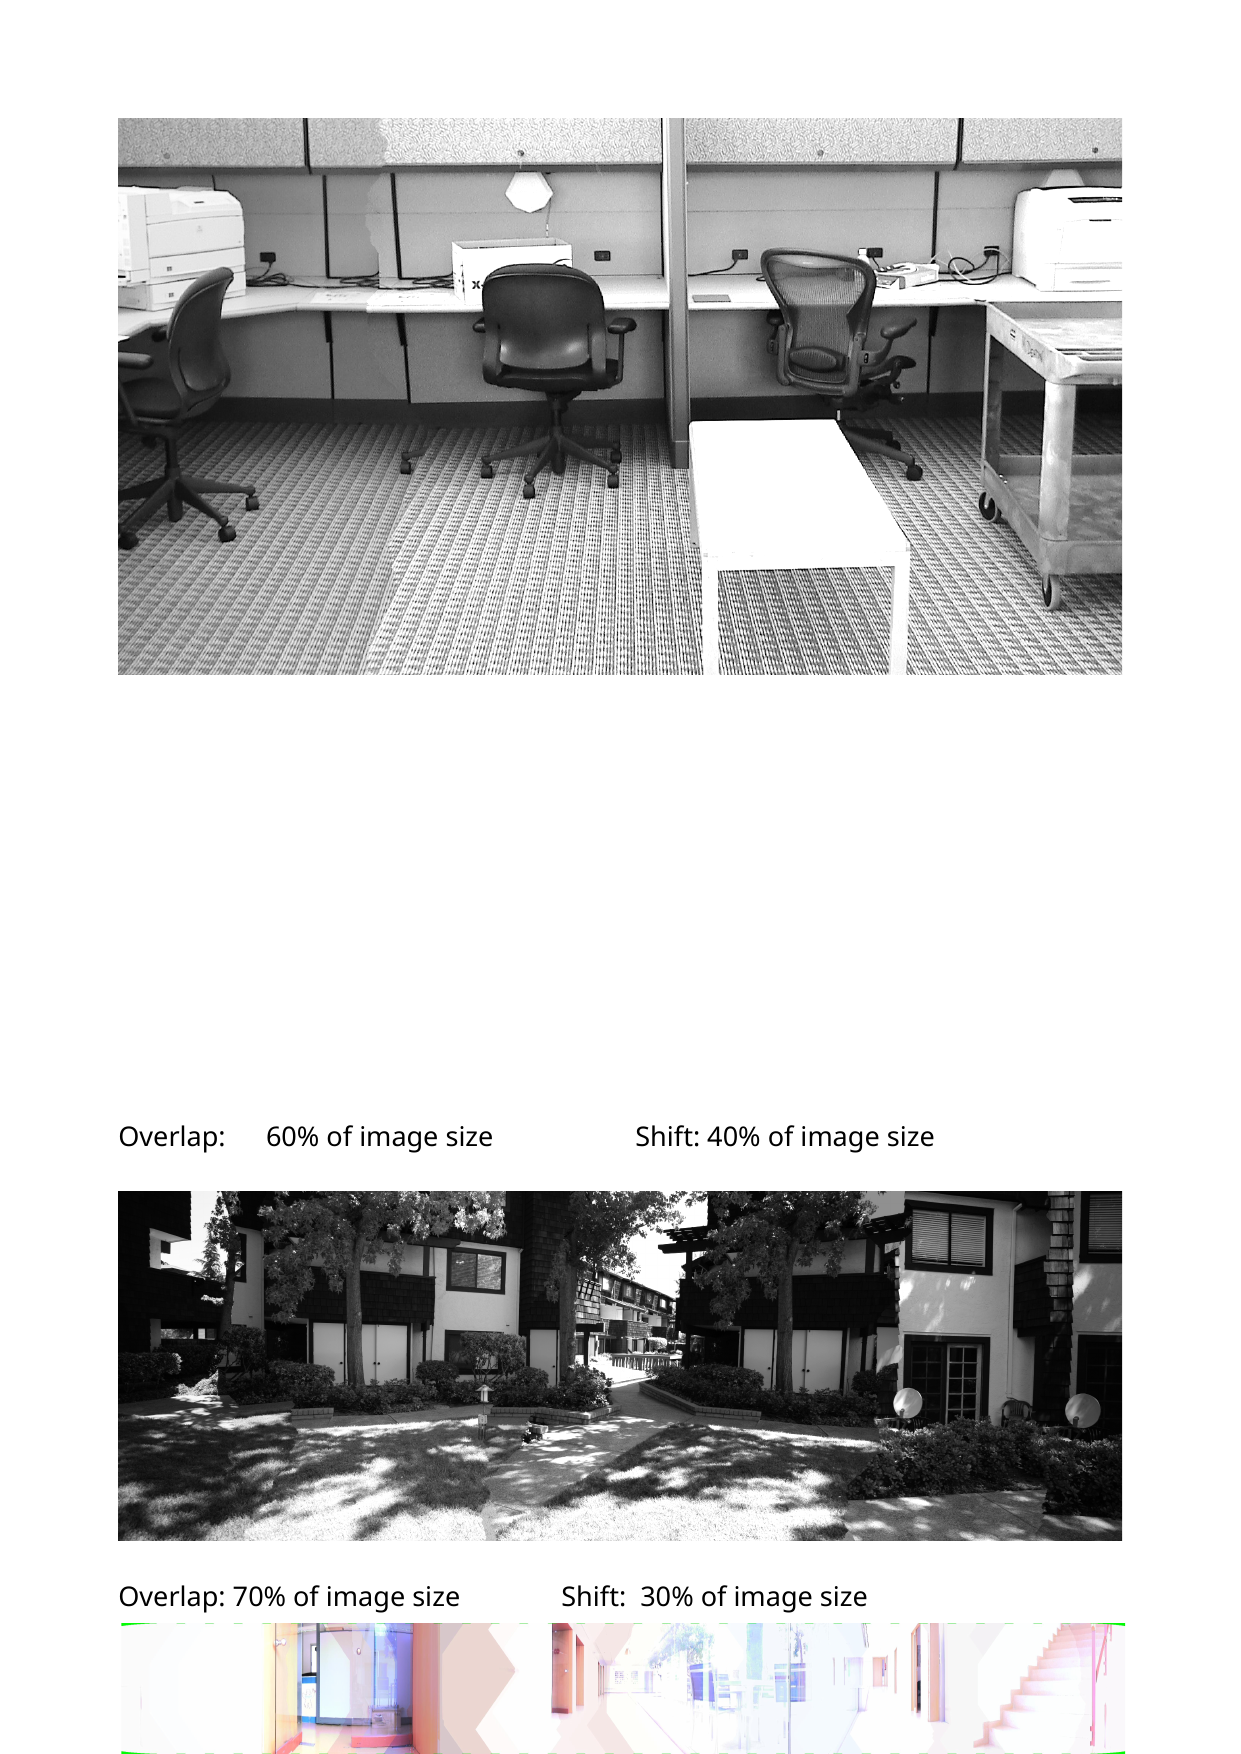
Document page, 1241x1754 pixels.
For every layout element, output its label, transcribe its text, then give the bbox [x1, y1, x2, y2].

picture [118, 1191, 1123, 1541]
picture [121, 1623, 1126, 1754]
text Overlap: 70% of image size Shift: 30% of image size [118, 1577, 1122, 1614]
picture [118, 118, 1123, 675]
text Overlap: 60% of image size Shift: 40% of image size [118, 1117, 1122, 1154]
